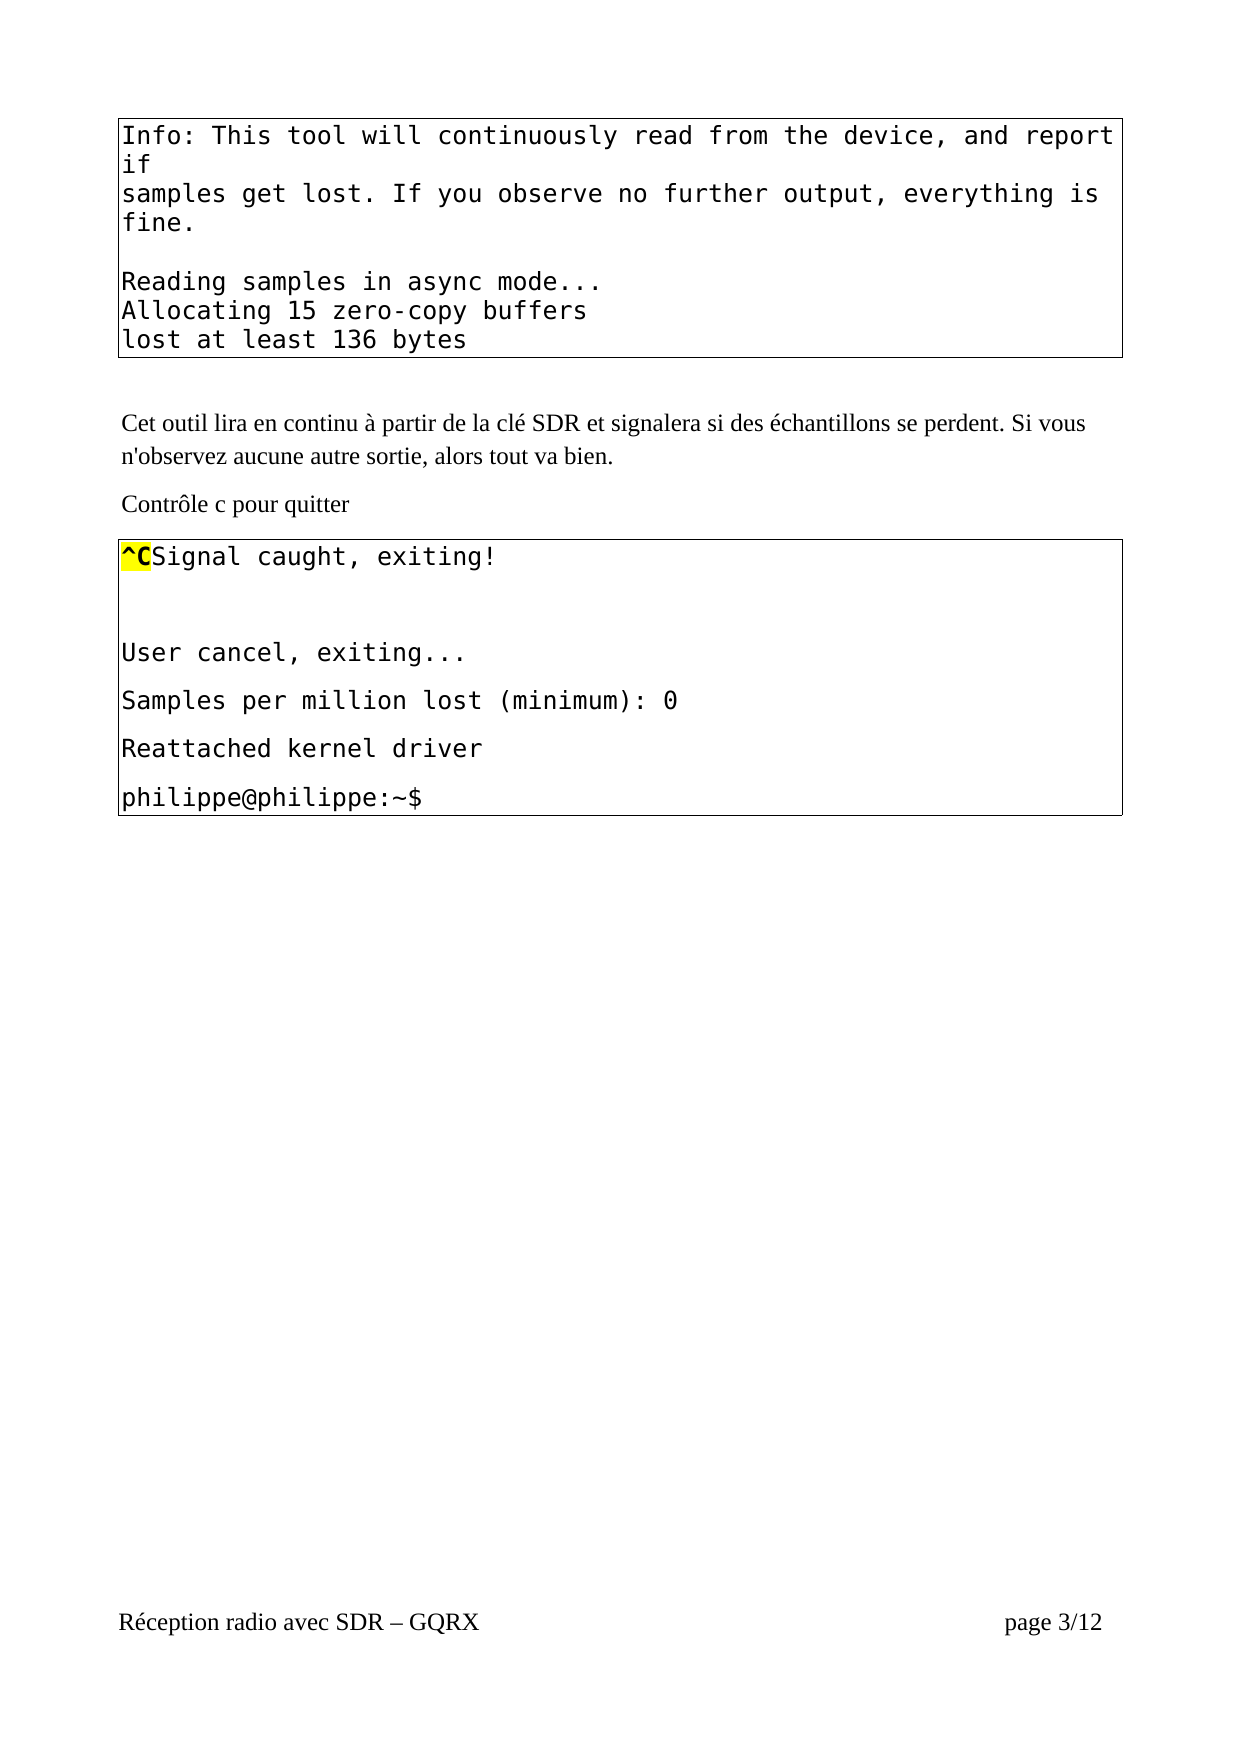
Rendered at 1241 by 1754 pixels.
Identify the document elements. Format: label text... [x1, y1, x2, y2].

text Cet outil lira en continu à partir de la clé SDR et signalera si des échantillons se perdent. Si vous n'observez aucune autre sortie, alors tout va bien. [118, 405, 1122, 470]
text Samples per million lost (minimum): 0 [119, 683, 1122, 716]
text Reading samples in async mode... [119, 264, 1122, 293]
text philippe@philippe:~$ [119, 780, 1122, 815]
text Reattached kernel driver [119, 732, 1122, 764]
text Contrôle c pour quitter [118, 486, 1122, 520]
text Info: This tool will continuously read from the device, and report if [119, 119, 1122, 176]
text Allocating 15 zero-copy buffers [119, 293, 1122, 322]
text ^CSignal caught, exiting! [119, 540, 1122, 571]
text lost at least 136 bytes [119, 322, 1122, 357]
text User cancel, exiting... [119, 635, 1122, 668]
text samples get lost. If you observe no further output, everything is fine. [119, 176, 1122, 238]
